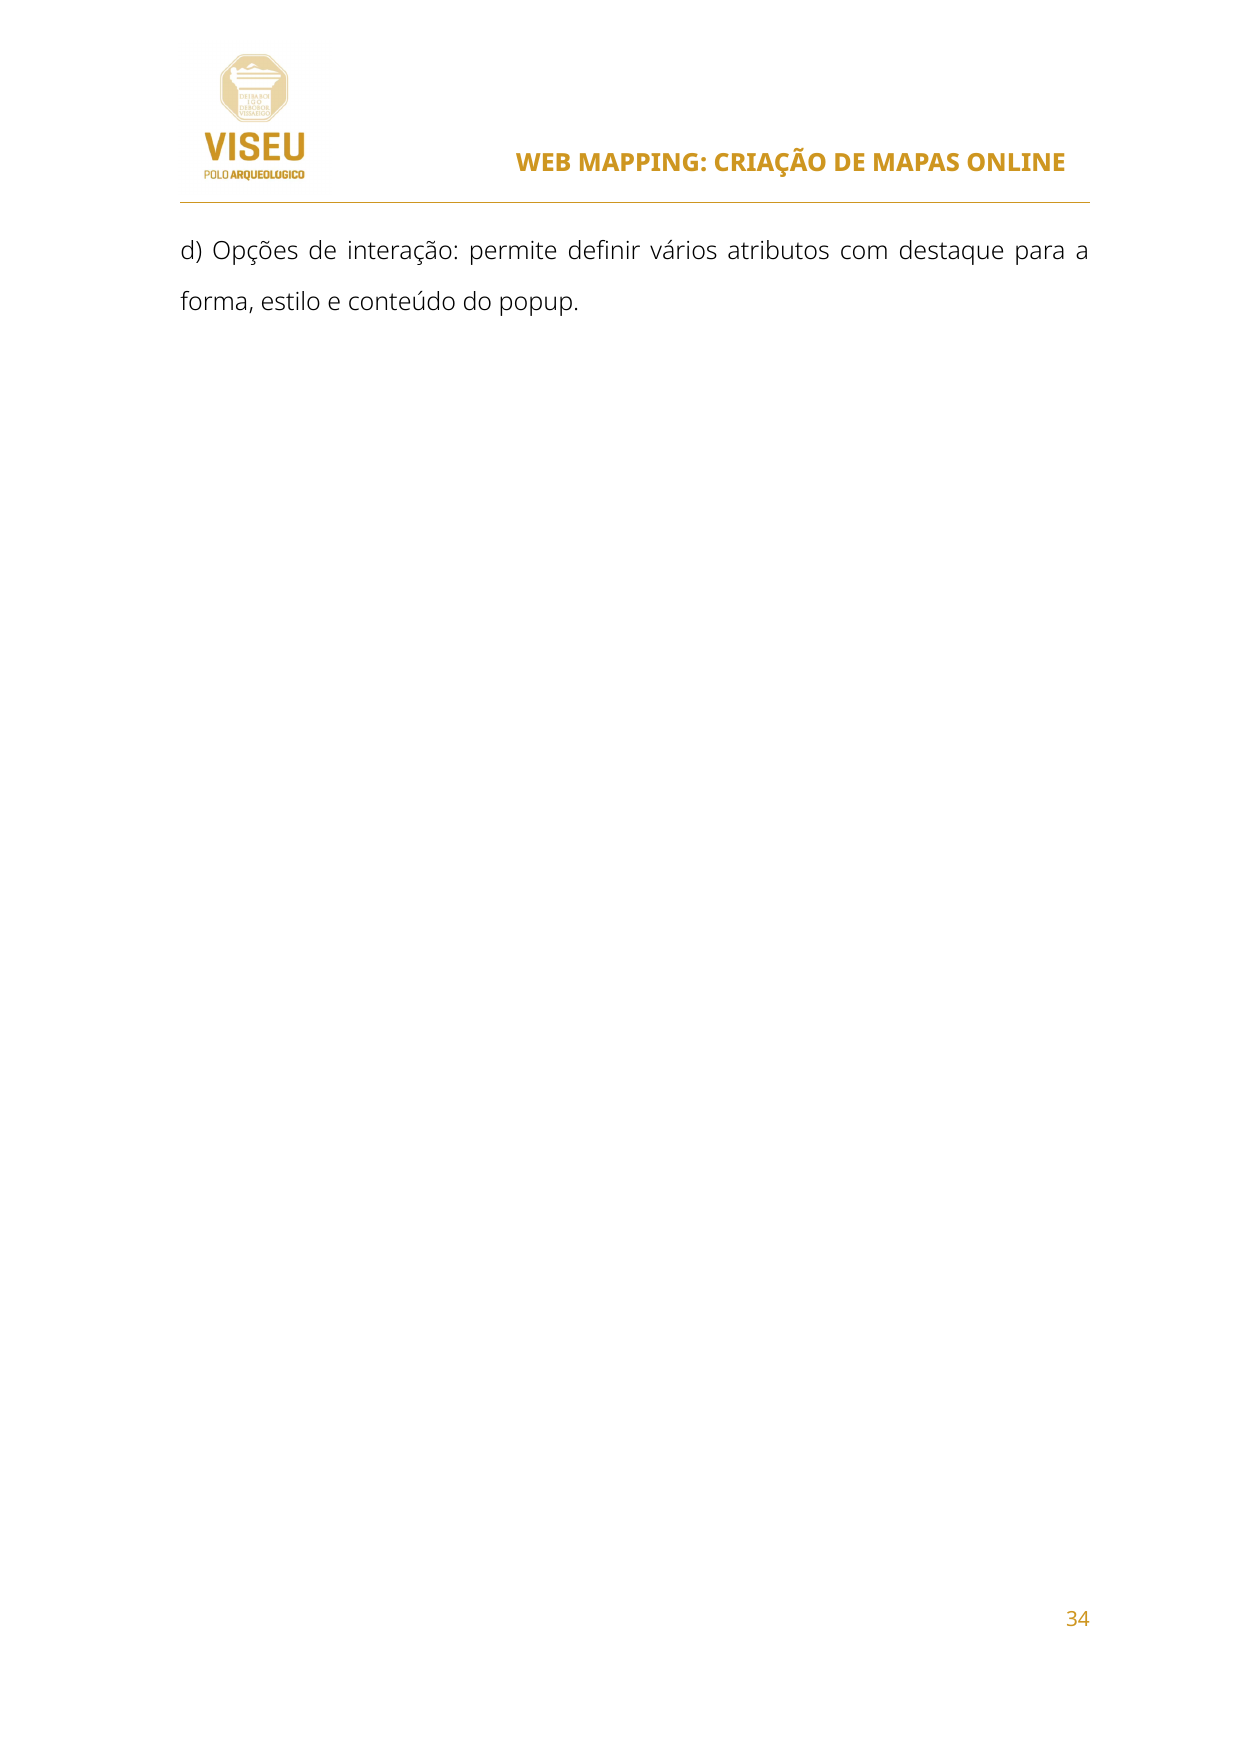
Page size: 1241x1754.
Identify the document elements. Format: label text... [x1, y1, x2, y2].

text d) Opções de interação: permite definir vários atributos com destaque para a forma, estilo e conteúdo do popup. [180, 232, 1090, 317]
